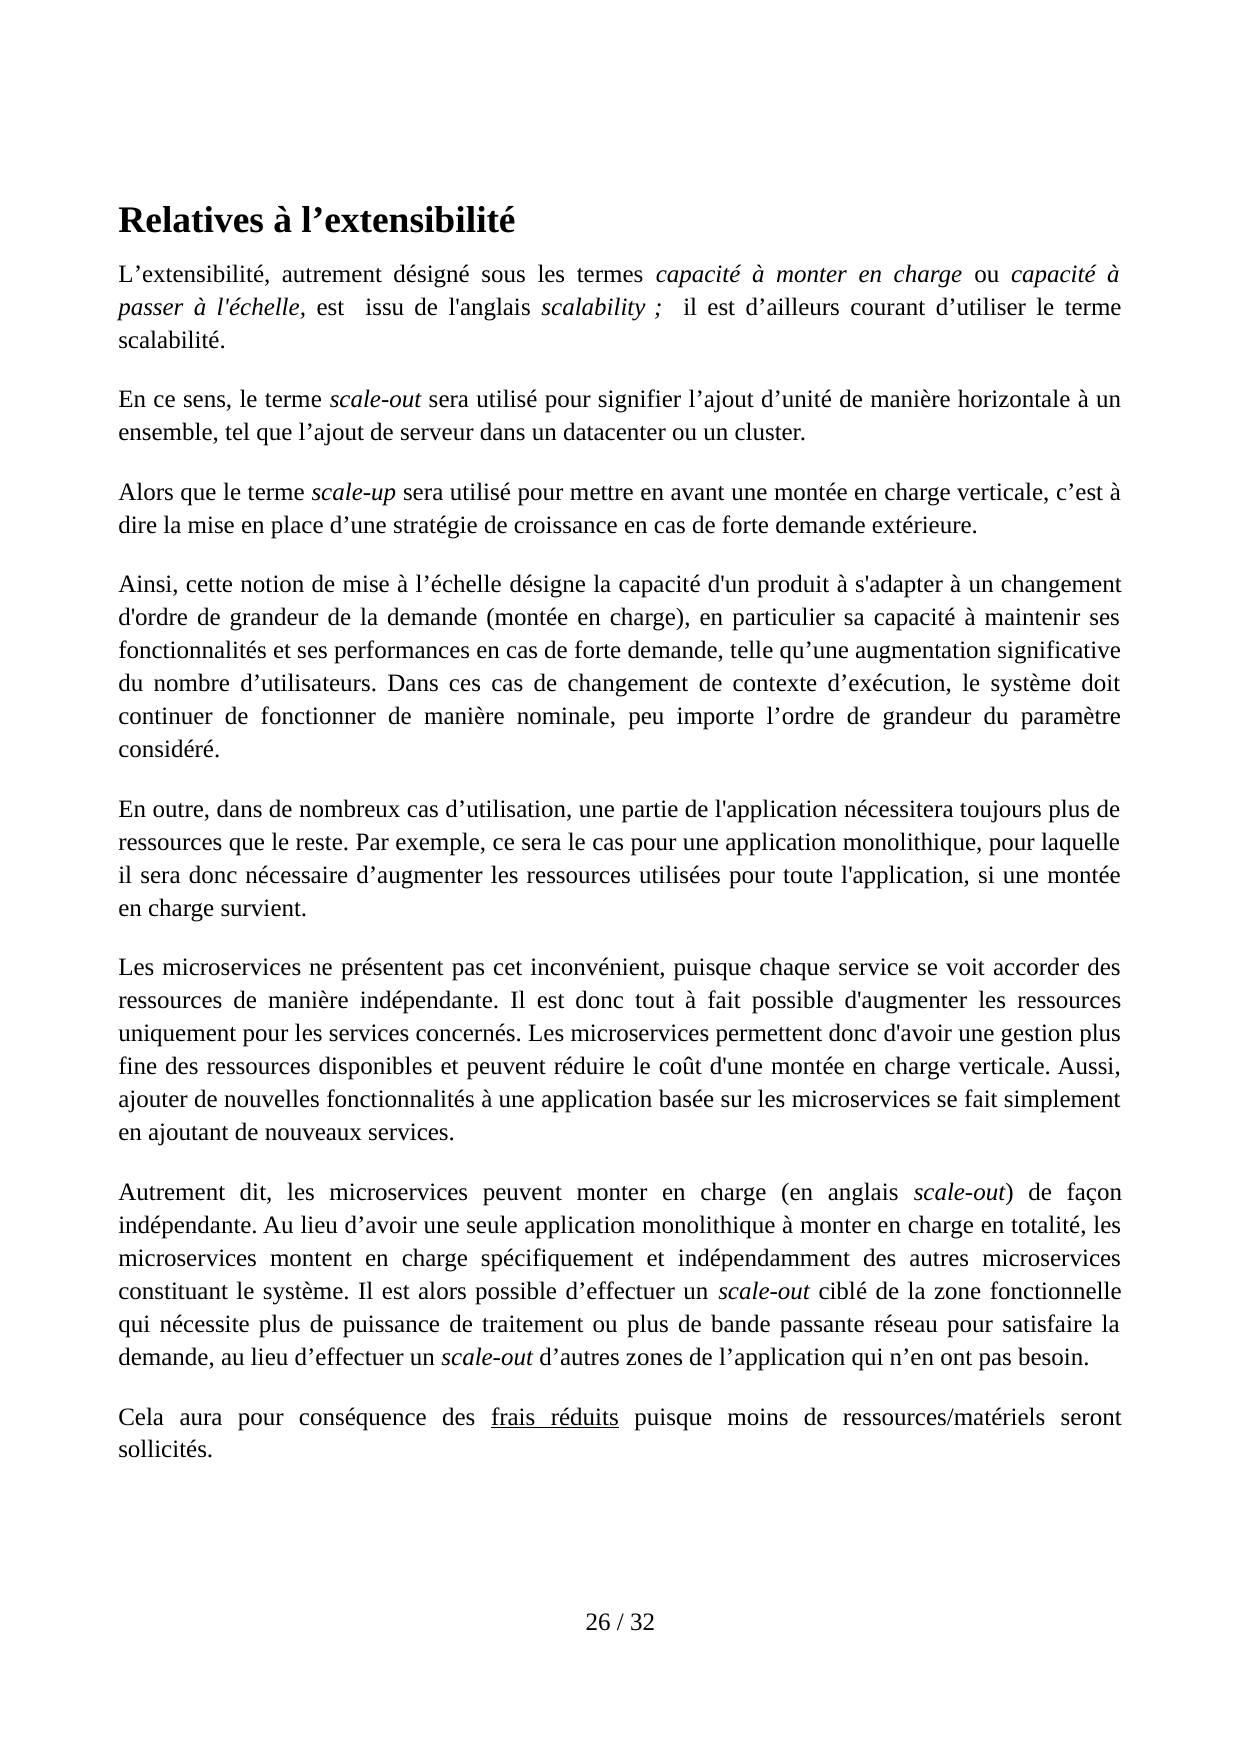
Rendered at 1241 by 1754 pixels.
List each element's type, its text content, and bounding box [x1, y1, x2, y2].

text Autrement dit, les microservices peuvent monter en charge (en anglais scale-out) de façon indépendante. Au lieu d’avoir une seule application monolithique à monter en charge en totalité, les microservices montent en charge spécifiquement et indépendamment des autres microservices constituant le système. Il est alors possible d’effectuer un scale-out ciblé de la zone fonctionnelle qui nécessite plus de puissance de traitement ou plus de bande passante réseau pour satisfaire la demande, au lieu d’effectuer un scale-out d’autres zones de l’application qui n’en ont pas besoin. [118, 1177, 1122, 1371]
text Les microservices ne présentent pas cet inconvénient, puisque chaque service se voit accorder des ressources de manière indépendante. Il est donc tout à fait possible d'augmenter les ressources uniquement pour les services concernés. Les microservices permettent donc d'avoir une gestion plus fine des ressources disponibles et peuvent réduire le coût d'une montée en charge verticale. Aussi, ajouter de nouvelles fonctionnalités à une application basée sur les microservices se fait simplement en ajoutant de nouveaux services. [118, 952, 1122, 1146]
text L’extensibilité, autrement désigné sous les termes capacité à monter en charge ou capacité à passer à l'échelle, est issu de l'anglais scalability ; il est d’ailleurs courant d’utiliser le terme scalabilité. [118, 259, 1122, 353]
subtitle Relatives à l’extensibilité [118, 197, 1122, 240]
text Alors que le terme scale-up sera utilisé pour mettre en avant une montée en charge verticale, c’est à dire la mise en place d’une stratégie de croissance en cas de forte demande extérieure. [118, 477, 1122, 538]
text Cela aura pour conséquence des frais réduits puisque moins de ressources/matériels seront sollicités. [118, 1402, 1122, 1463]
text En ce sens, le terme scale-out sera utilisé pour signifier l’ajout d’unité de manière horizontale à un ensemble, tel que l’ajout de serveur dans un datacenter ou un cluster. [118, 384, 1122, 446]
text Ainsi, cette notion de mise à l’échelle désigne la capacité d'un produit à s'adapter à un changement d'ordre de grandeur de la demande (montée en charge), en particulier sa capacité à maintenir ses fonctionnalités et ses performances en cas de forte demande, telle qu’une augmentation significative du nombre d’utilisateurs. Dans ces cas de changement de contexte d’exécution, le système doit continuer de fonctionner de manière nominale, peu importe l’ordre de grandeur du paramètre considéré. [118, 569, 1122, 763]
text En outre, dans de nombreux cas d’utilisation, une partie de l'application nécessitera toujours plus de ressources que le reste. Par exemple, ce sera le cas pour une application monolithique, pour laquelle il sera donc nécessaire d’augmenter les ressources utilisées pour toute l'application, si une montée en charge survient. [118, 794, 1122, 922]
